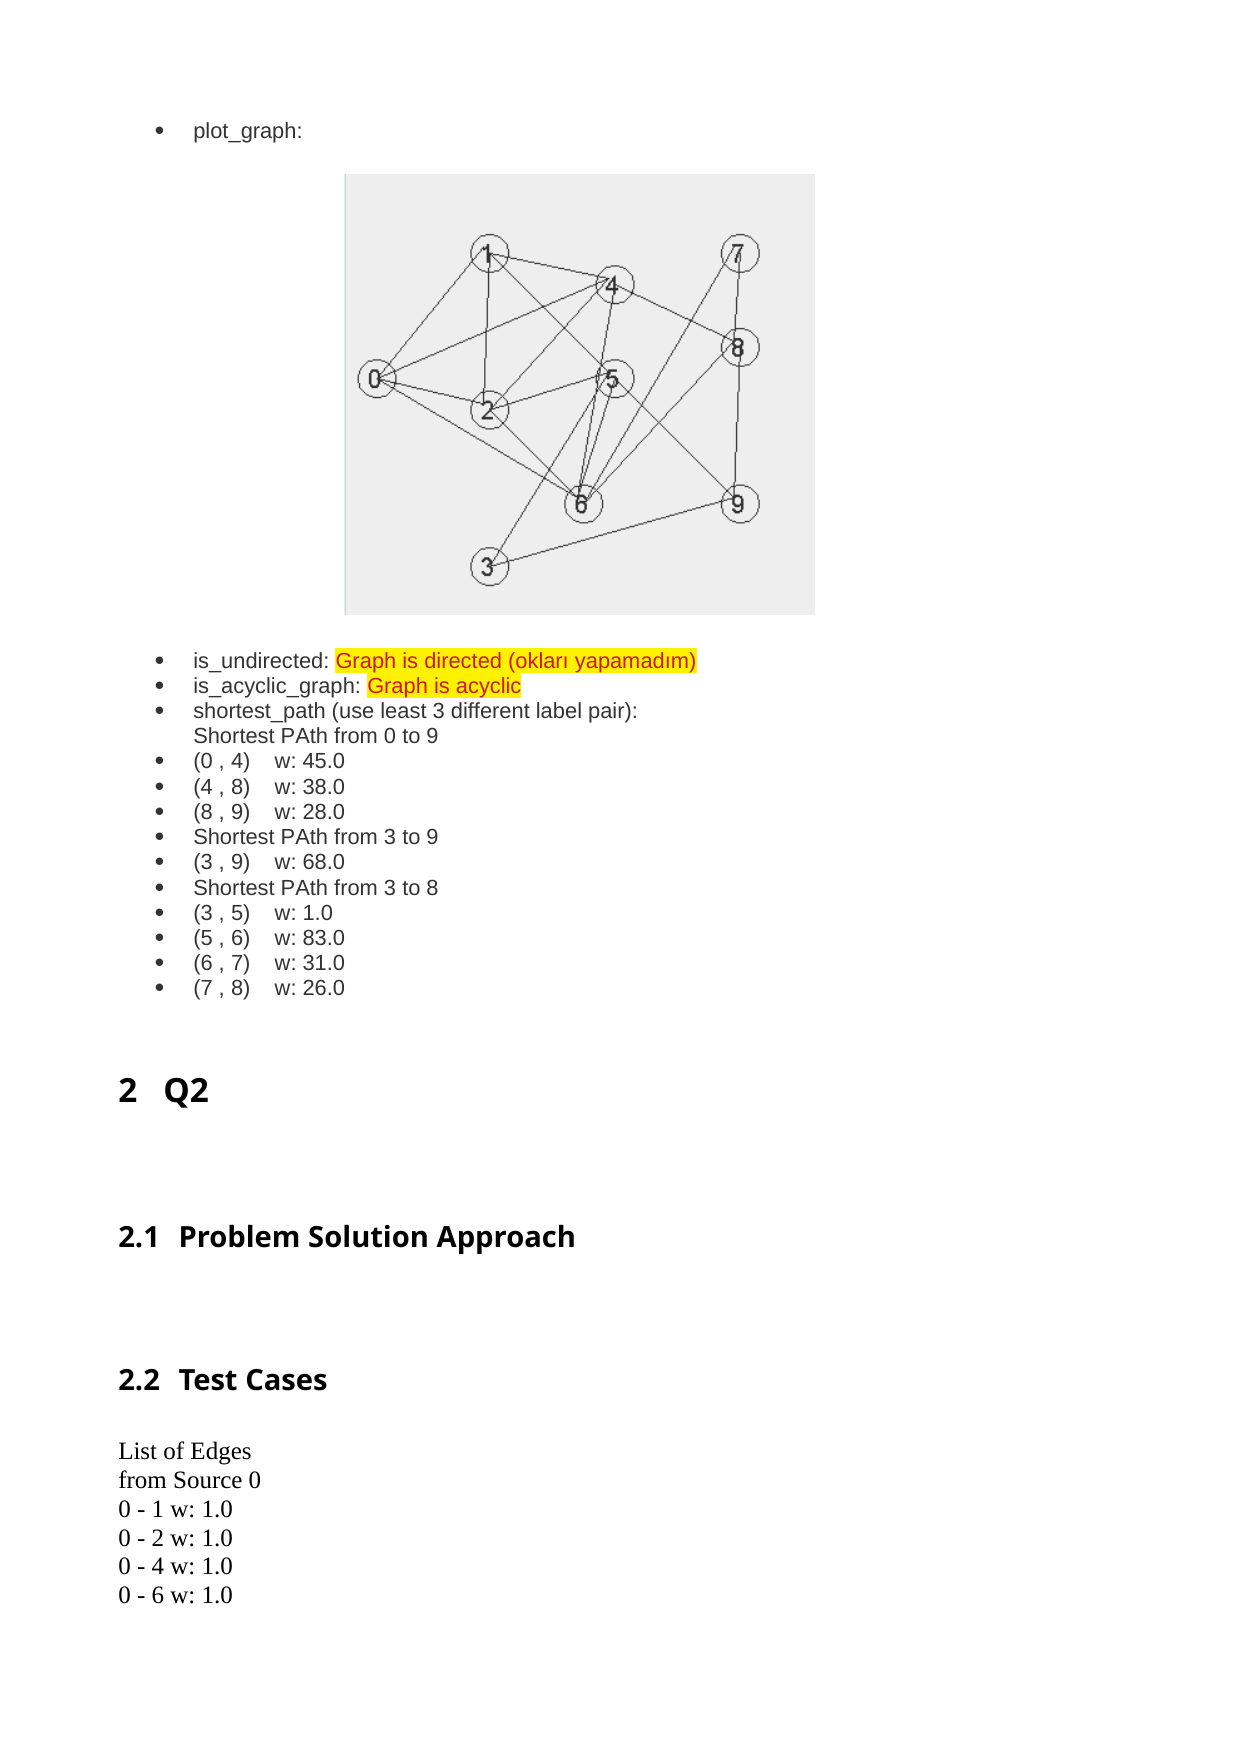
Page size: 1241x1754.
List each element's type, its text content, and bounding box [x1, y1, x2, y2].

list (0 , 4) w: 45.0 [156, 748, 1122, 773]
text 0 - 6 w: 1.0 [118, 1580, 1122, 1609]
list (7 , 8) w: 26.0 [156, 975, 1122, 1000]
list (6 , 7) w: 31.0 [156, 950, 1122, 975]
text List of Edges [118, 1436, 1122, 1465]
text from Source 0 [118, 1465, 1122, 1494]
picture [344, 174, 815, 615]
list (3 , 9) w: 68.0 [156, 849, 1122, 874]
list (3 , 5) w: 1.0 [156, 899, 1122, 925]
list is_acyclic_graph: Graph is acyclic [156, 673, 1122, 698]
subtitle Q2 [118, 1067, 1122, 1112]
text 0 - 1 w: 1.0 [118, 1494, 1122, 1523]
text 0 - 4 w: 1.0 [118, 1551, 1122, 1580]
list (8 , 9) w: 28.0 [156, 799, 1122, 824]
subtitle Test Cases [118, 1359, 1122, 1399]
text 0 - 2 w: 1.0 [118, 1523, 1122, 1551]
list plot_graph: [156, 118, 1122, 143]
list (5 , 6) w: 83.0 [156, 925, 1122, 950]
list Shortest PAth from 3 to 8 [156, 874, 1122, 899]
list Shortest PAth from 3 to 9 [156, 824, 1122, 849]
list shortest_path (use least 3 different label pair): [156, 698, 1122, 723]
list Shortest PAth from 0 to 9 [156, 723, 1122, 748]
list is_undirected: Graph is directed (okları yapamadım) [156, 647, 1122, 673]
subtitle Problem Solution Approach [118, 1216, 1122, 1256]
list (4 , 8) w: 38.0 [156, 773, 1122, 799]
